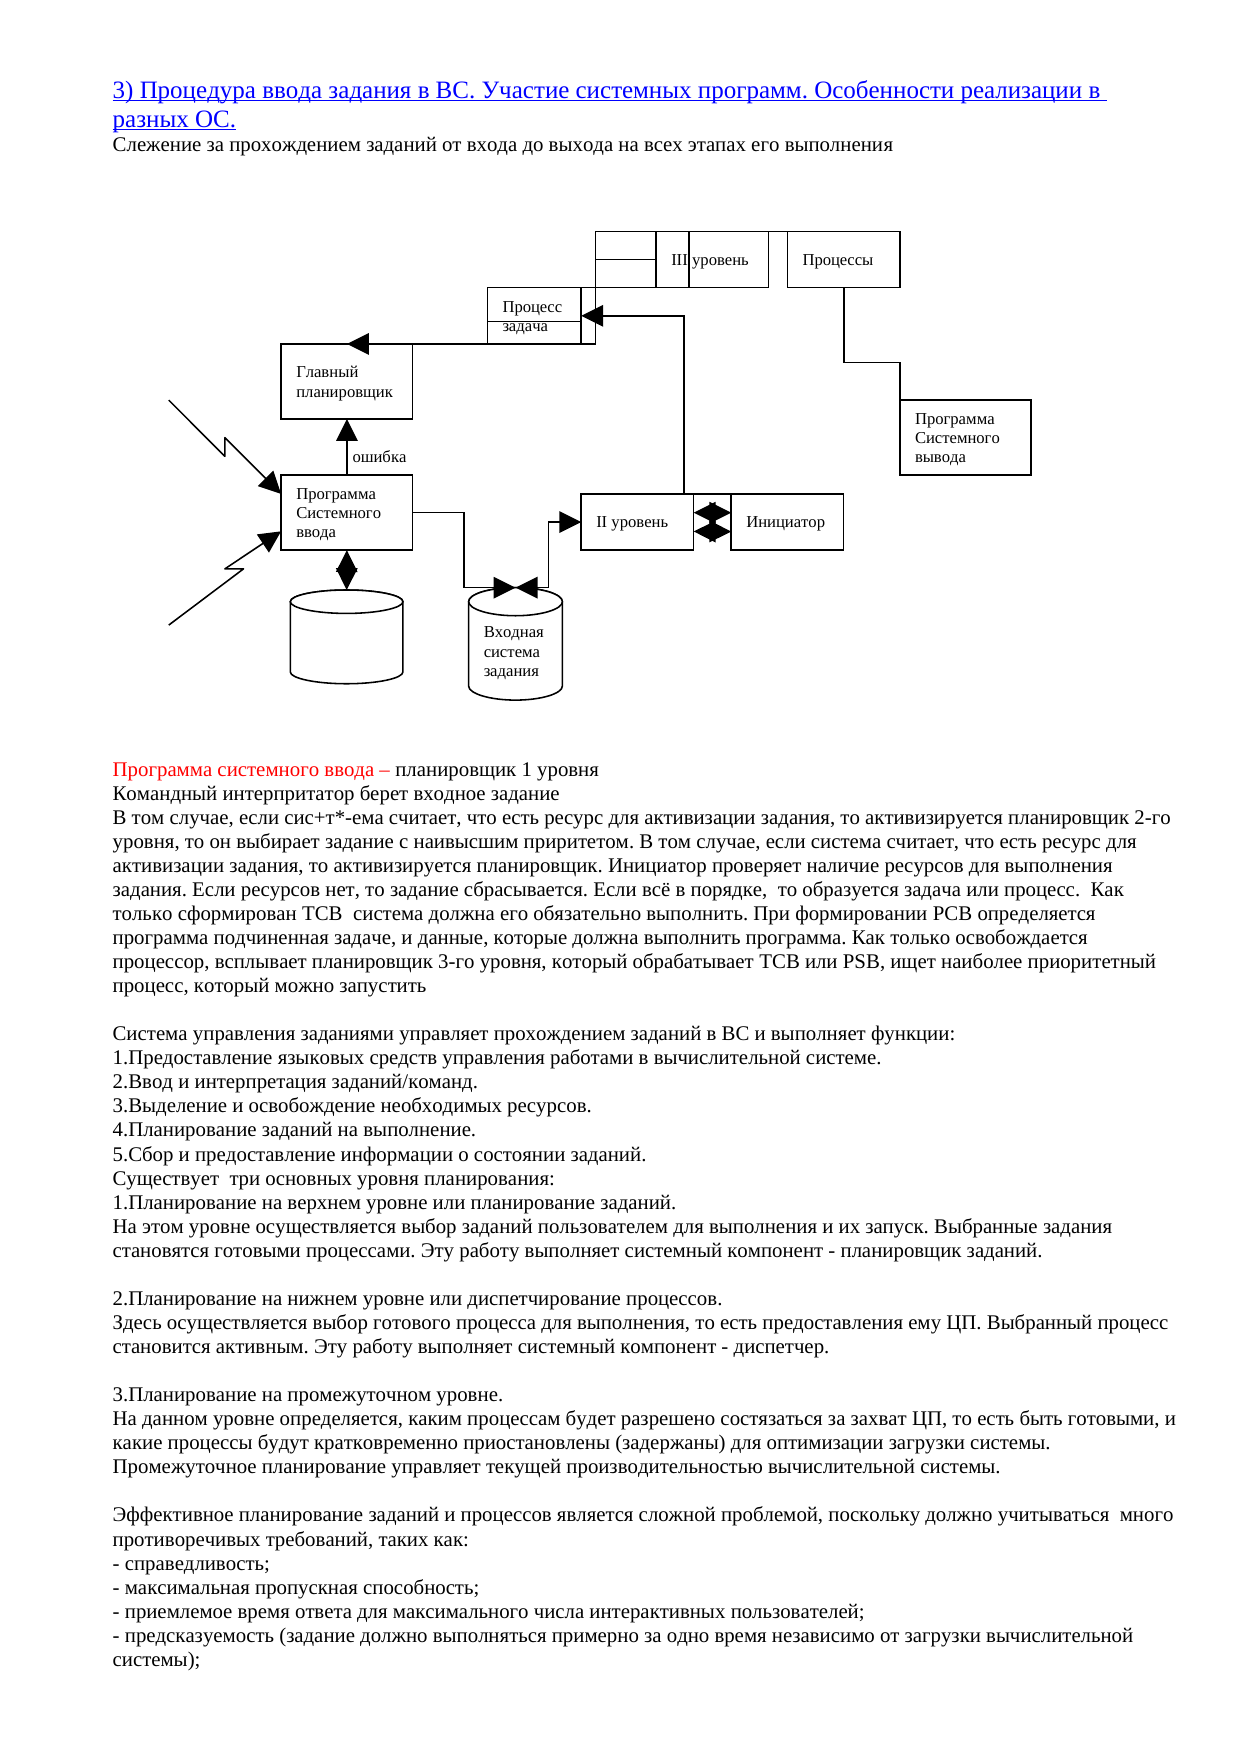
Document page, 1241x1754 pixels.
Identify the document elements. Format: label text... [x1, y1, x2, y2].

text 2.Ввод и интерпретация заданий/команд. [112, 1069, 1181, 1093]
text 3.Выделение и освобождение необходимых ресурсов. [112, 1093, 1181, 1117]
text 3.Планирование на промежуточном уровне. [112, 1382, 1181, 1406]
text 1.Предоставление языковых средств управления работами в вычислительной системе. [112, 1045, 1181, 1069]
text 2.Планирование на нижнем уровне или диспетчирование процессов. [112, 1286, 1181, 1310]
text На этом уровне осуществляется выбор заданий пользователем для выполнения и их запуск. Выбранные задания становятся готовыми процессами. Эту работу выполняет системный компонент - планировщик заданий. [112, 1214, 1181, 1262]
text В том случае, если сис+т*-ема считает, что есть ресурс для активизации задания, то активизируется планировщик 2-го уровня, то он выбирает задание с наивысшим приритетом. В том случае, если система считает, что есть ресурс для активизации задания, то активизируется планировщик. Инициатор проверяет наличие ресурсов для выполнения задания. Если ресурсов нет, то задание сбрасывается. Если всё в порядке, то образуется задача или процесс. Как только сформирован TCB система должна его обязательно выполнить. При формировании PCB определяется программа подчиненная задаче, и данные, которые должна выполнить программа. Как только освобождается процессор, всплывает планировщик 3-го уровня, который обрабатывает TCB или PSB, ищет наиболее приоритетный процесс, который можно запустить [112, 804, 1181, 997]
text - максимальная пропускная способность; [112, 1574, 1181, 1599]
text На данном уровне определяется, каким процессам будет разрешено состязаться за захват ЦП, то есть быть готовыми, и какие процессы будут кратковременно приостановлены (задержаны) для оптимизации загрузки системы. Промежуточное планирование управляет текущей производительностью вычислительной системы. [112, 1406, 1181, 1478]
text - предсказуемость (задание должно выполняться примерно за одно время независимо от загрузки вычислительной системы); [112, 1623, 1181, 1671]
text 4.Планирование заданий на выполнение. [112, 1117, 1181, 1141]
text Командный интерпритатор берет входное задание [112, 781, 1181, 804]
text Программа системного ввода – планировщик 1 уровня [112, 756, 1181, 781]
text Здесь осуществляется выбор готового процесса для выполнения, то есть предоставления ему ЦП. Выбранный процесс становится активным. Эту работу выполняет системный компонент - диспетчер. [112, 1310, 1181, 1358]
text Существует три основных уровня планирования: [112, 1166, 1181, 1189]
text Система управления заданиями управляет прохождением заданий в ВС и выполняет функции: [112, 1021, 1181, 1045]
text 1.Планирование на верхнем уровне или планирование заданий. [112, 1189, 1181, 1214]
text Слежение за прохождением заданий от входа до выхода на всех этапах его выполнения [112, 132, 1181, 156]
text 5.Сбор и предоставление информации о состоянии заданий. [112, 1141, 1181, 1166]
text - справедливость; [112, 1551, 1181, 1574]
text Эффективное планирование заданий и процессов является сложной проблемой, поскольку должно учитываться много противоречивых требований, таких как: [112, 1502, 1181, 1551]
text 3) Процедура ввода задания в ВС. Участие системных программ. Особенности реализации в разных ОС. [112, 75, 1181, 132]
text - приемлемое время ответа для максимального числа интерактивных пользователей; [112, 1599, 1181, 1623]
